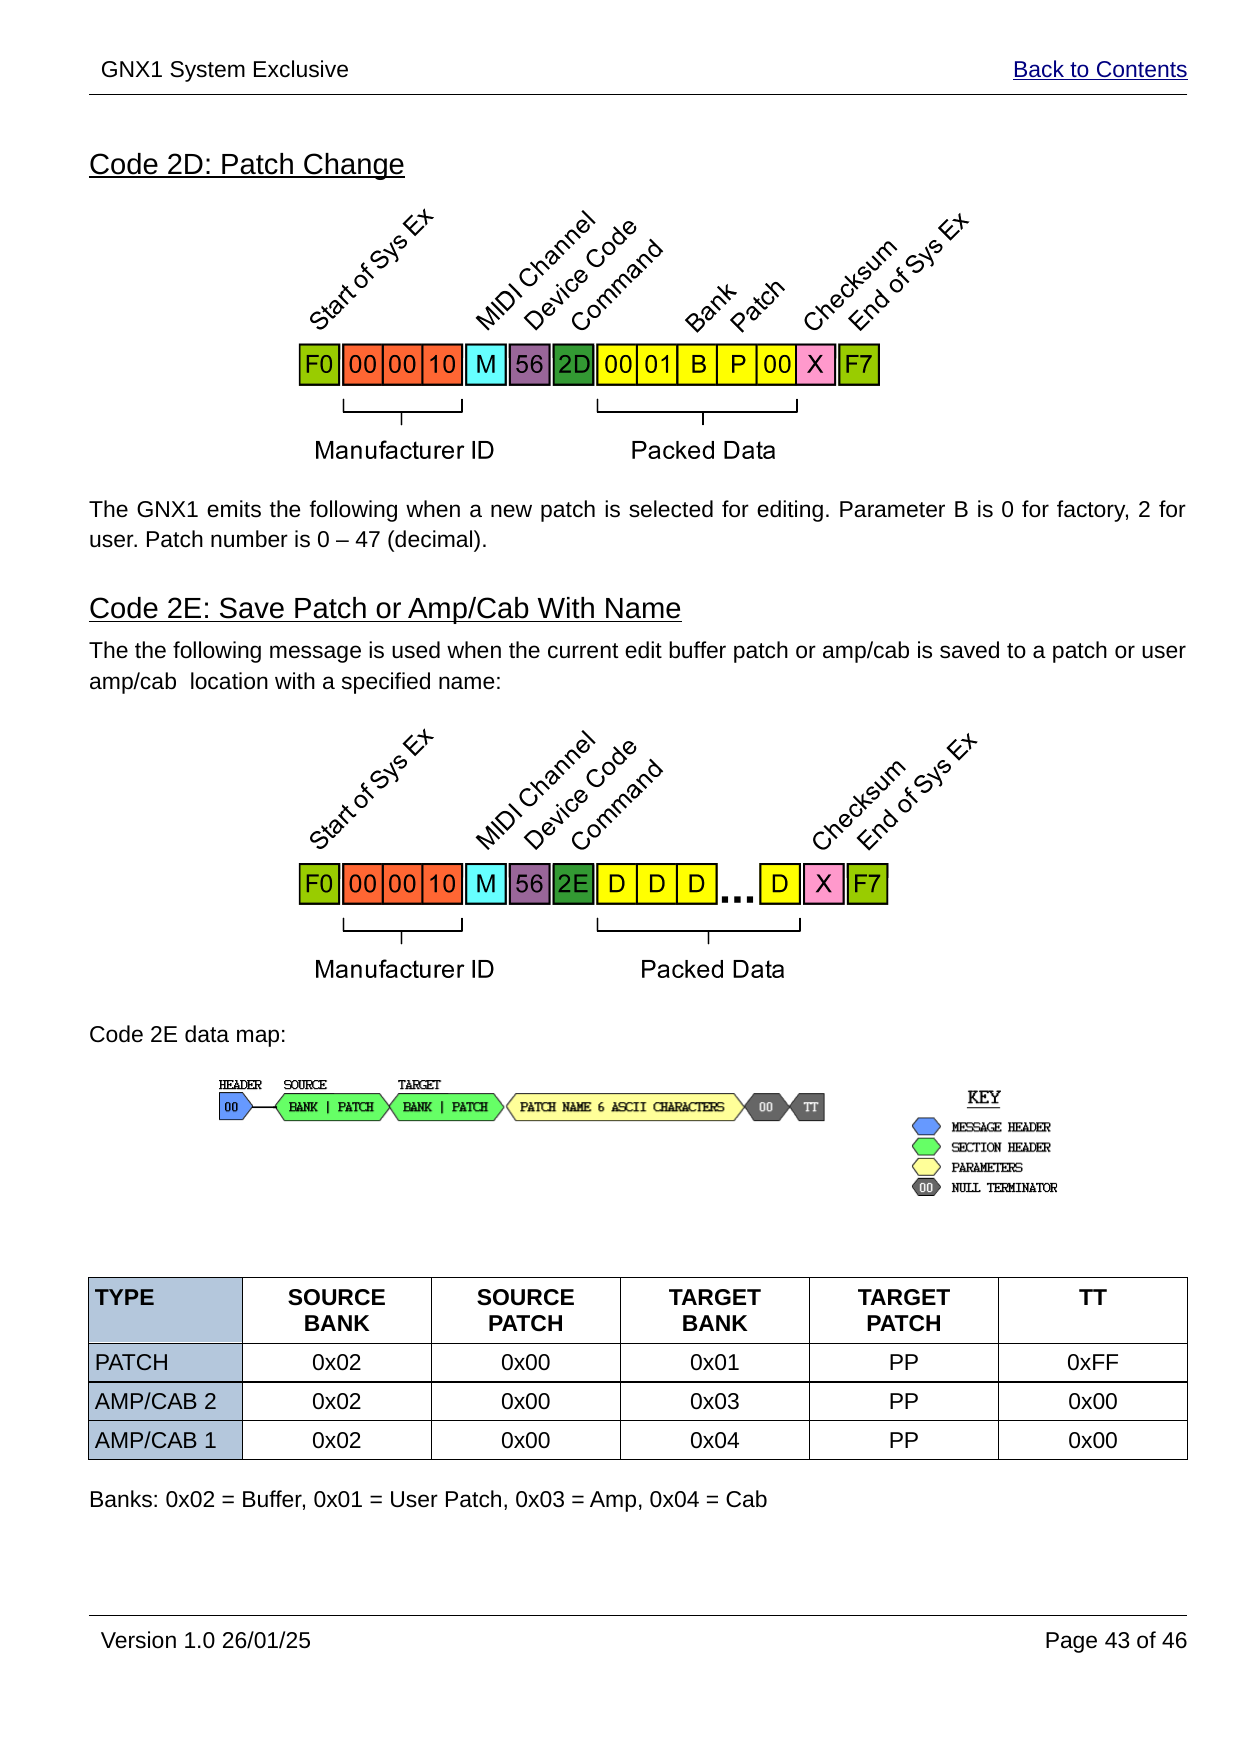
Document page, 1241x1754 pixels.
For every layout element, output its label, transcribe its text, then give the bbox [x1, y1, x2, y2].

table_cell 0x02 [243, 1421, 431, 1459]
table_cell 0x01 [621, 1344, 809, 1381]
picture [219, 1080, 1058, 1196]
text Code 2E data map: [89, 712, 1187, 1047]
table_cell 0x04 [621, 1421, 809, 1459]
table_cell 0x02 [243, 1344, 431, 1381]
text The GNX1 emits the following when a new patch is selected for editing. Parameter B is 0 for factory, 2 for user. Patch number is 0 – 47 (decimal). [89, 193, 1187, 552]
subtitle Code 2D: Patch Change [89, 147, 1187, 181]
table_header TARGET PATCH [810, 1278, 998, 1342]
table_cell 0xFF [999, 1344, 1187, 1381]
table_cell 0x00 [432, 1344, 620, 1381]
table_cell PP [810, 1421, 998, 1459]
table_header TARGET BANK [621, 1278, 809, 1342]
table_header TYPE [89, 1278, 242, 1342]
table_header SOURCE PATCH [432, 1278, 620, 1342]
subtitle Code 2E: Save Patch or Amp/Cab With Name [89, 591, 1187, 625]
table_cell 0x00 [432, 1383, 620, 1420]
text Banks: 0x02 = Buffer, 0x01 = User Patch, 0x03 = Amp, 0x04 = Cab [89, 1486, 1187, 1513]
table_cell AMP/CAB 2 [89, 1383, 242, 1420]
table_cell AMP/CAB 1 [89, 1421, 242, 1459]
picture [298, 208, 978, 465]
picture [298, 727, 978, 984]
table_header TT [999, 1278, 1187, 1342]
table_cell PP [810, 1344, 998, 1381]
text The the following message is used when the current edit buffer patch or amp/cab is saved to a patch or user amp/cab location with a specified name: [89, 637, 1187, 694]
table_cell 0x02 [243, 1383, 431, 1420]
table_cell 0x00 [999, 1383, 1187, 1420]
table_cell 0x00 [432, 1421, 620, 1459]
table_cell PP [810, 1383, 998, 1420]
table_cell 0x00 [999, 1421, 1187, 1459]
table_cell 0x03 [621, 1383, 809, 1420]
table_cell PATCH [89, 1344, 242, 1381]
table_header SOURCE BANK [243, 1278, 431, 1342]
